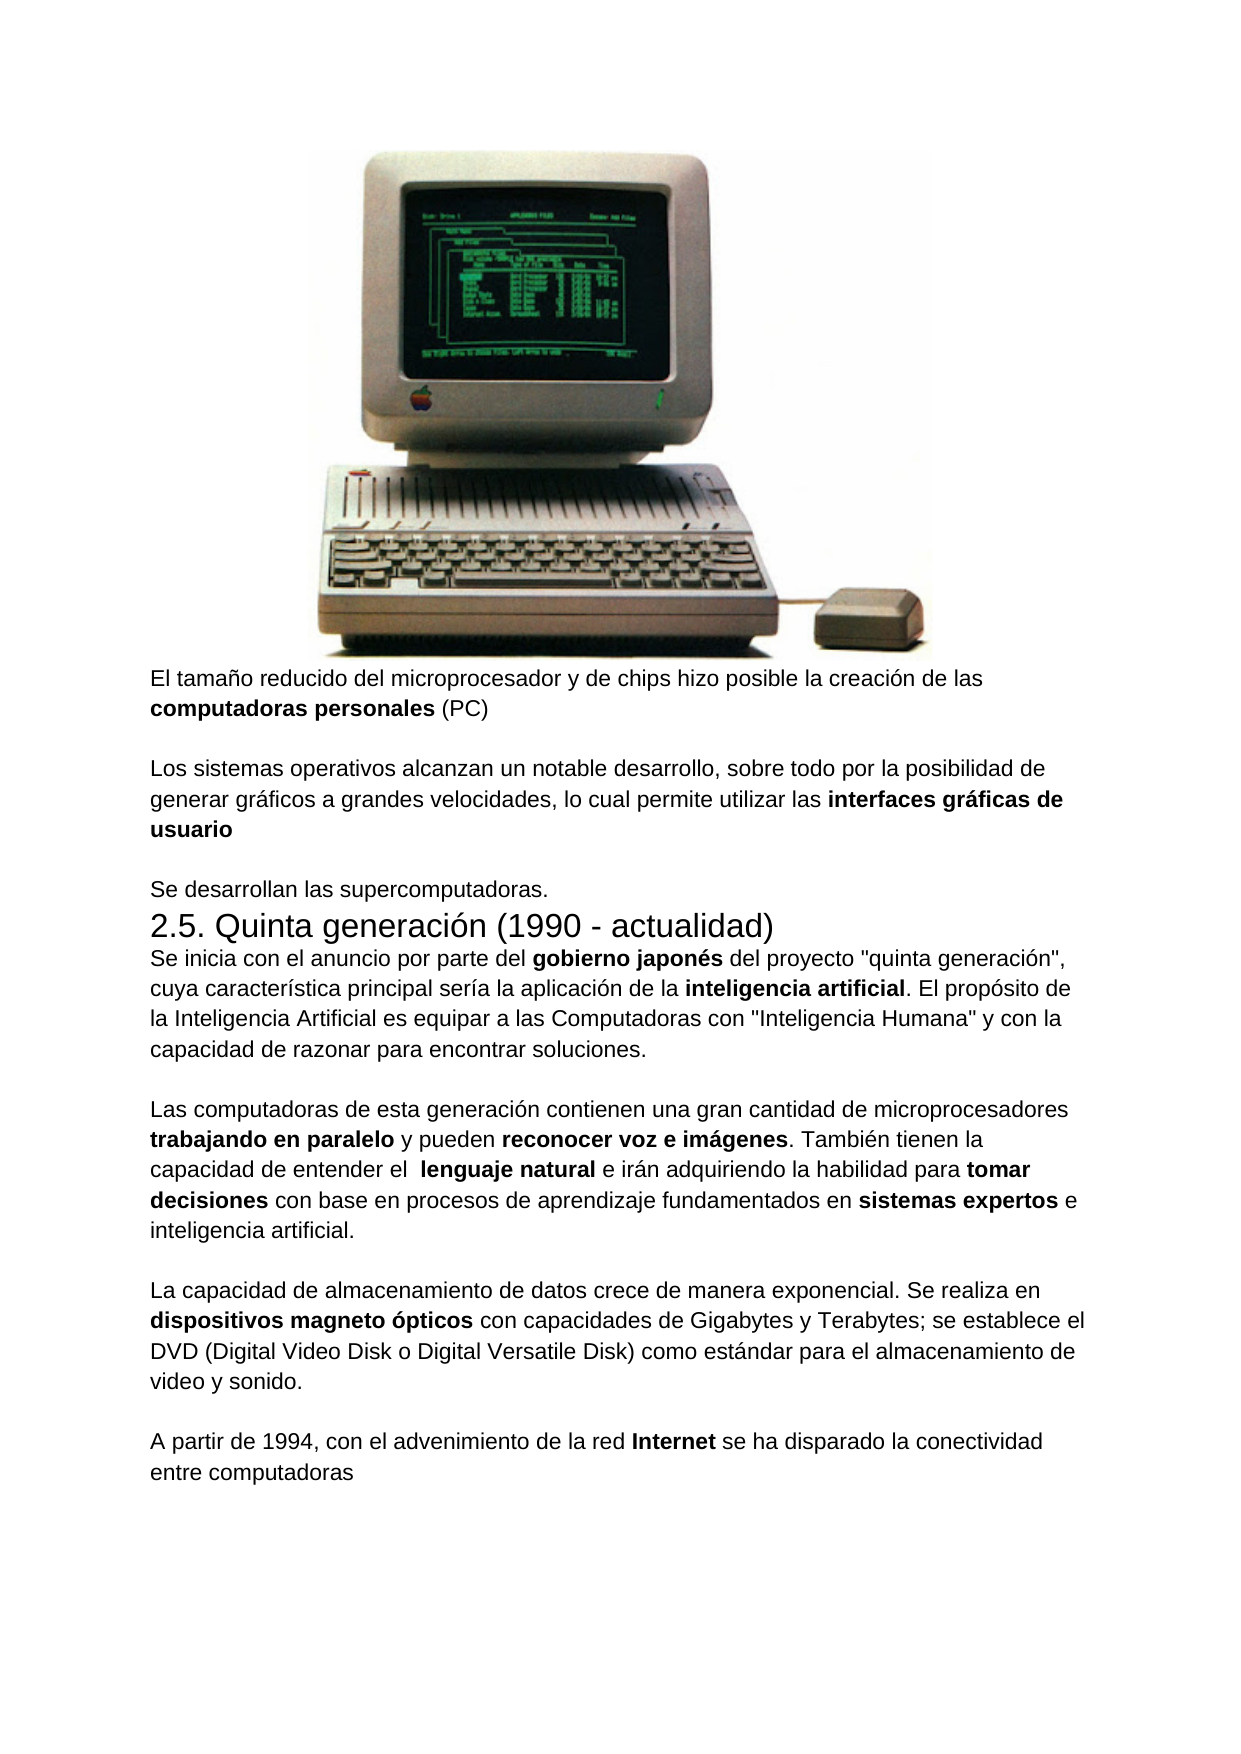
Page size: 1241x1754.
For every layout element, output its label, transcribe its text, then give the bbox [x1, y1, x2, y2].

subtitle 2.5. Quinta generación (1990 - actualidad) [150, 906, 1090, 945]
text Se inicia con el anuncio por parte del gobierno japonés del proyecto "quinta generación", cuya característica principal sería la aplicación de la inteligencia artificial. El propósito de la Inteligencia Artificial es equipar a las Computadoras con "Inteligencia Humana" y con la capacidad de razonar para encontrar soluciones. [150, 945, 1090, 1062]
text Las computadoras de esta generación contienen una gran cantidad de microprocesadores trabajando en paralelo y pueden reconocer voz e imágenes. También tienen la capacidad de entender el lenguaje natural e irán adquiriendo la habilidad para tomar decisiones con base en procesos de aprendizaje fundamentados en sistemas expertos e inteligencia artificial. [150, 1096, 1090, 1243]
text El tamaño reducido del microprocesador y de chips hizo posible la creación de las computadoras personales (PC) [150, 665, 1090, 721]
text Los sistemas operativos alcanzan un notable desarrollo, sobre todo por la posibilidad de generar gráficos a grandes velocidades, lo cual permite utilizar las interfaces gráficas de usuario [150, 755, 1090, 842]
text A partir de 1994, con el advenimiento de la red Internet se ha disparado la conectividad entre computadoras [150, 1428, 1090, 1485]
picture [307, 150, 933, 661]
text Se desarrollan las supercomputadoras. [150, 876, 1090, 903]
text La capacidad de almacenamiento de datos crece de manera exponencial. Se realiza en dispositivos magneto ópticos con capacidades de Gigabytes y Terabytes; se establece el DVD (Digital Video Disk o Digital Versatile Disk) como estándar para el almacenamiento de video y sonido. [150, 1277, 1090, 1394]
